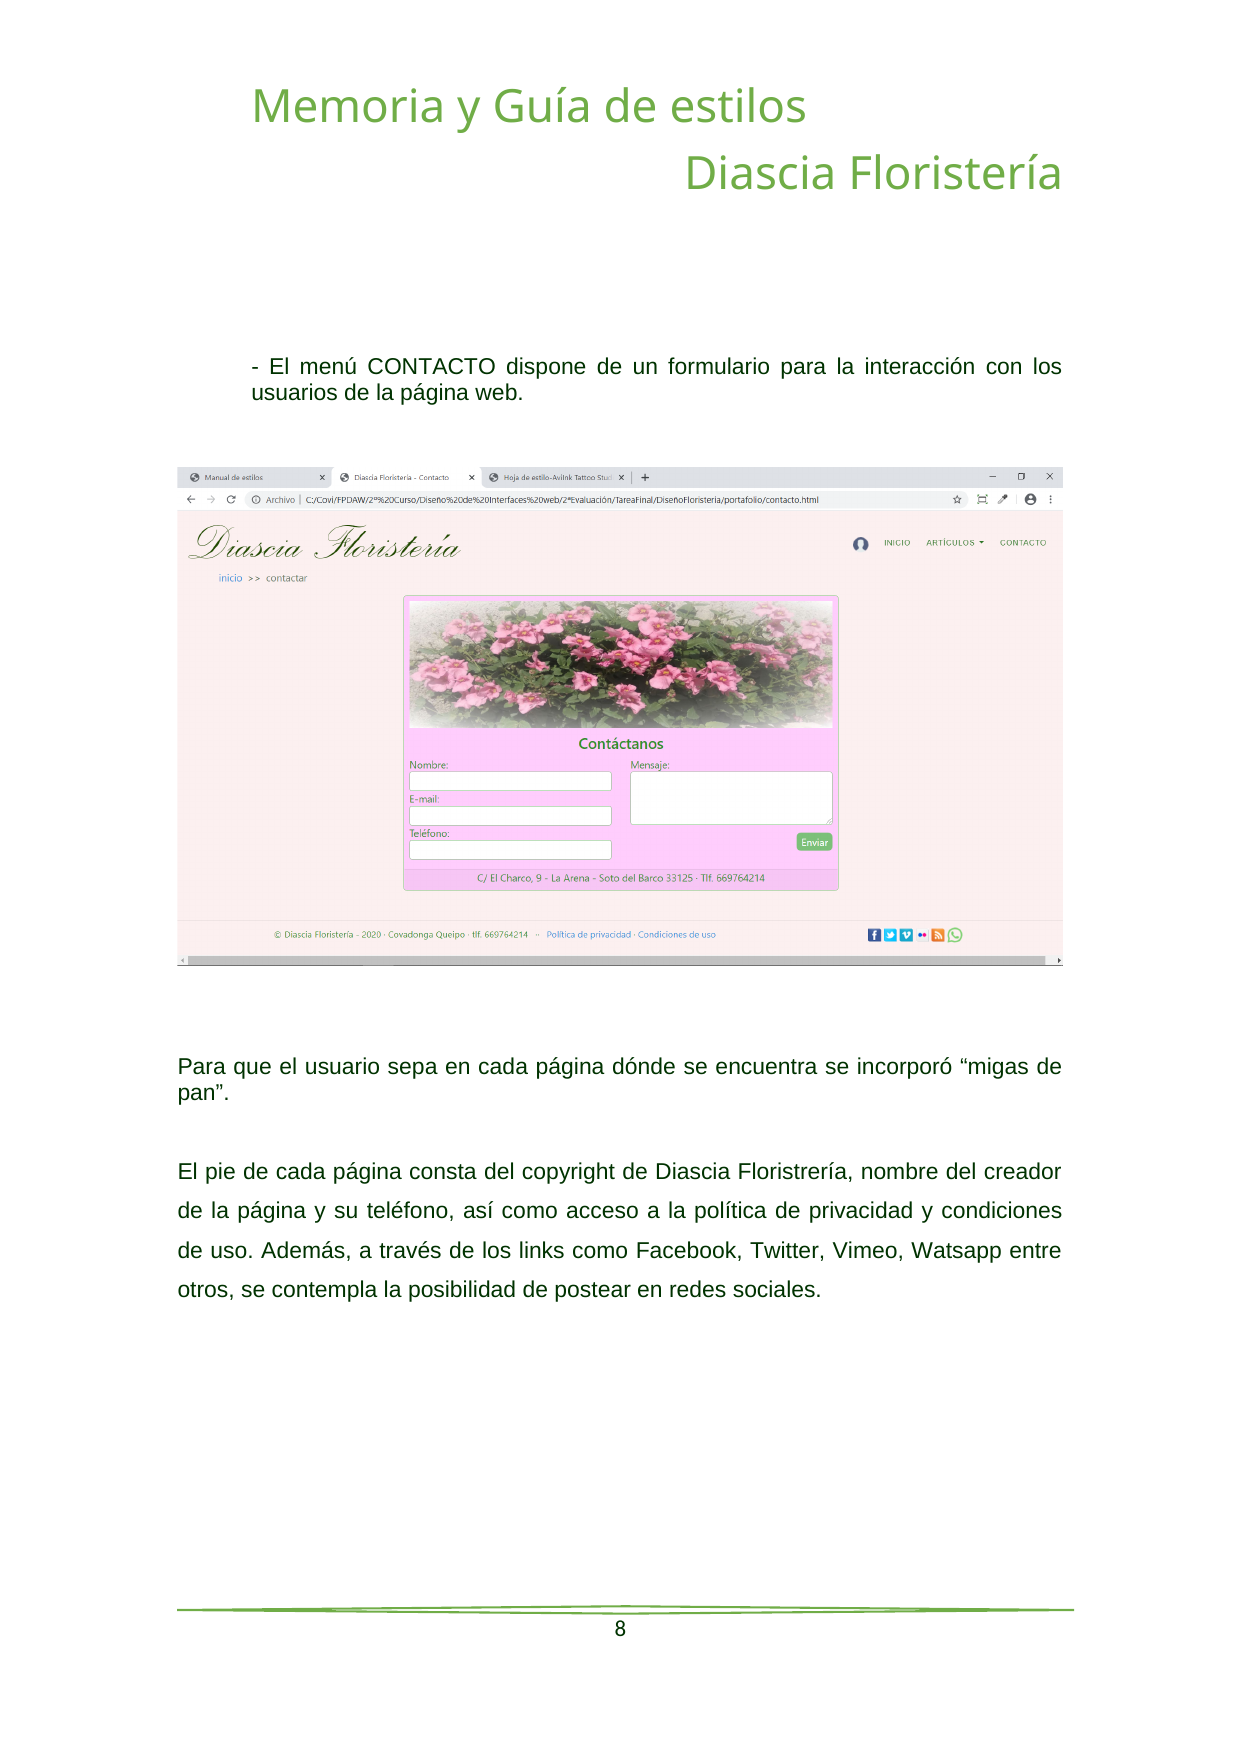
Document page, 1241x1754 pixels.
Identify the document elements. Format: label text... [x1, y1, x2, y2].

text Para que el usuario sepa en cada página dónde se encuentra se incorporó “migas de pan”. [177, 1053, 1063, 1105]
text - El menú CONTACTO dispone de un formulario para la interacción con los usuarios de la página web. [251, 353, 1063, 405]
text El pie de cada página consta del copyright de Diascia Floristrería, nombre del creador de la página y su teléfono, así como acceso a la política de privacidad y condiciones de uso. Además, a través de los links como Facebook, Twitter, Vimeo, Watsapp entre otros, se contempla la posibilidad de postear en redes sociales. [177, 1158, 1063, 1303]
